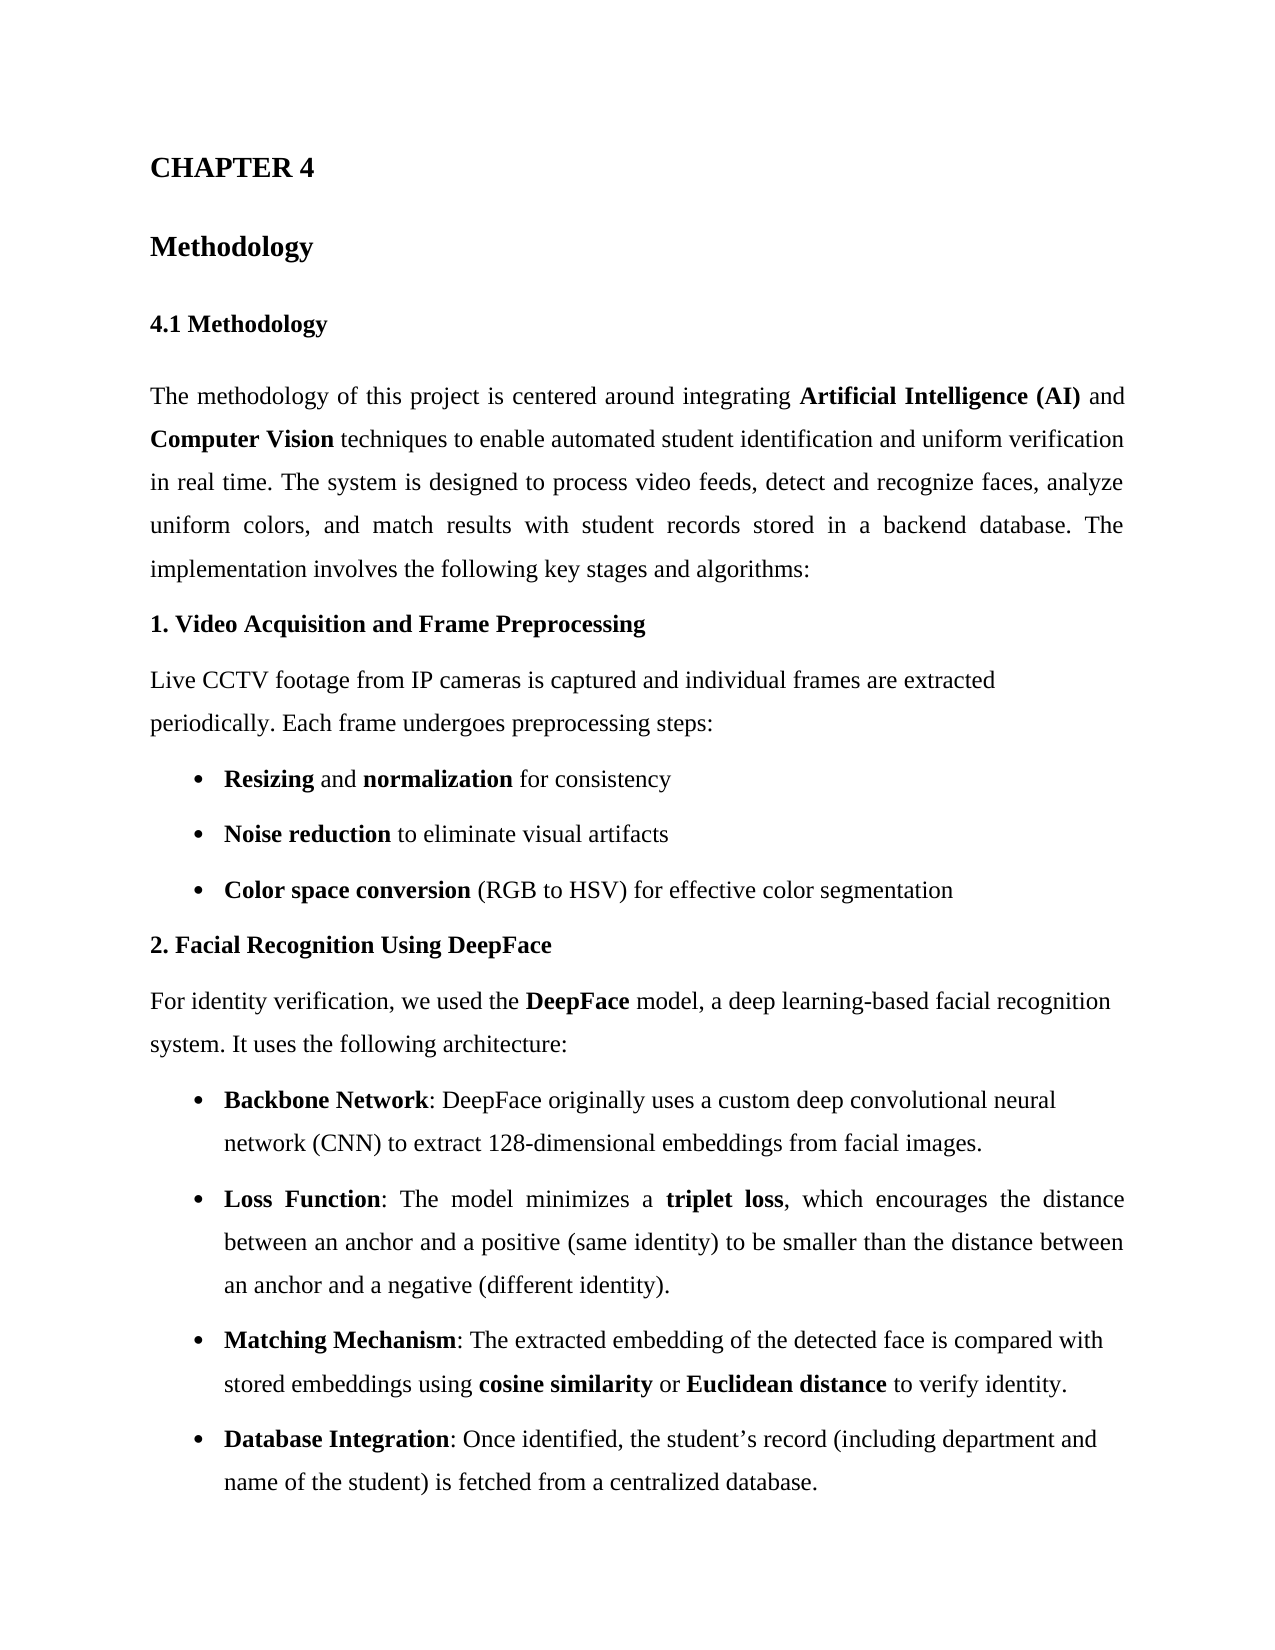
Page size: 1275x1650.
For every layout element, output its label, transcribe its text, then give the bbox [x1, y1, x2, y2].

text Live CCTV footage from IP cameras is captured and individual frames are extracted periodically. Each frame undergoes preprocessing steps: [150, 665, 1125, 737]
text CHAPTER 4 [150, 150, 1125, 183]
text 2. Facial Recognition Using DeepFace [150, 931, 1125, 959]
text For identity verification, we used the DeepFace model, a deep learning-based facial recognition system. It uses the following architecture: [150, 986, 1125, 1058]
list Color space conversion (RGB to HSV) for effective color segmentation [194, 875, 1125, 904]
text The methodology of this project is centered around integrating Artificial Intelligence (AI) and Computer Vision techniques to enable automated student identification and uniform verification in real time. The system is designed to process video feeds, detect and recognize faces, analyze uniform colors, and match results with student records stored in a backend database. The implementation involves the following key stages and algorithms: [150, 381, 1125, 582]
text 4.1 Methodology [150, 309, 1125, 338]
list Backbone Network: DeepFace originally uses a custom deep convolutional neural network (CNN) to extract 128-dimensional embeddings from facial images. [194, 1085, 1125, 1157]
list Database Integration: Once identified, the student’s record (including department and name of the student) is fetched from a centralized database. [194, 1424, 1125, 1496]
list Resizing and normalization for consistency [194, 764, 1125, 792]
text Methodology [150, 229, 1125, 263]
list Matching Mechanism: The extracted embedding of the detected face is compared with stored embeddings using cosine similarity or Euclidean distance to verify identity. [194, 1326, 1125, 1397]
list Loss Function: The model minimizes a triplet loss, which encourages the distance between an anchor and a positive (same identity) to be smaller than the distance between an anchor and a negative (different identity). [194, 1184, 1125, 1299]
text 1. Video Acquisition and Frame Preprocessing [150, 609, 1125, 638]
list Noise reduction to eliminate visual artifacts [194, 819, 1125, 848]
